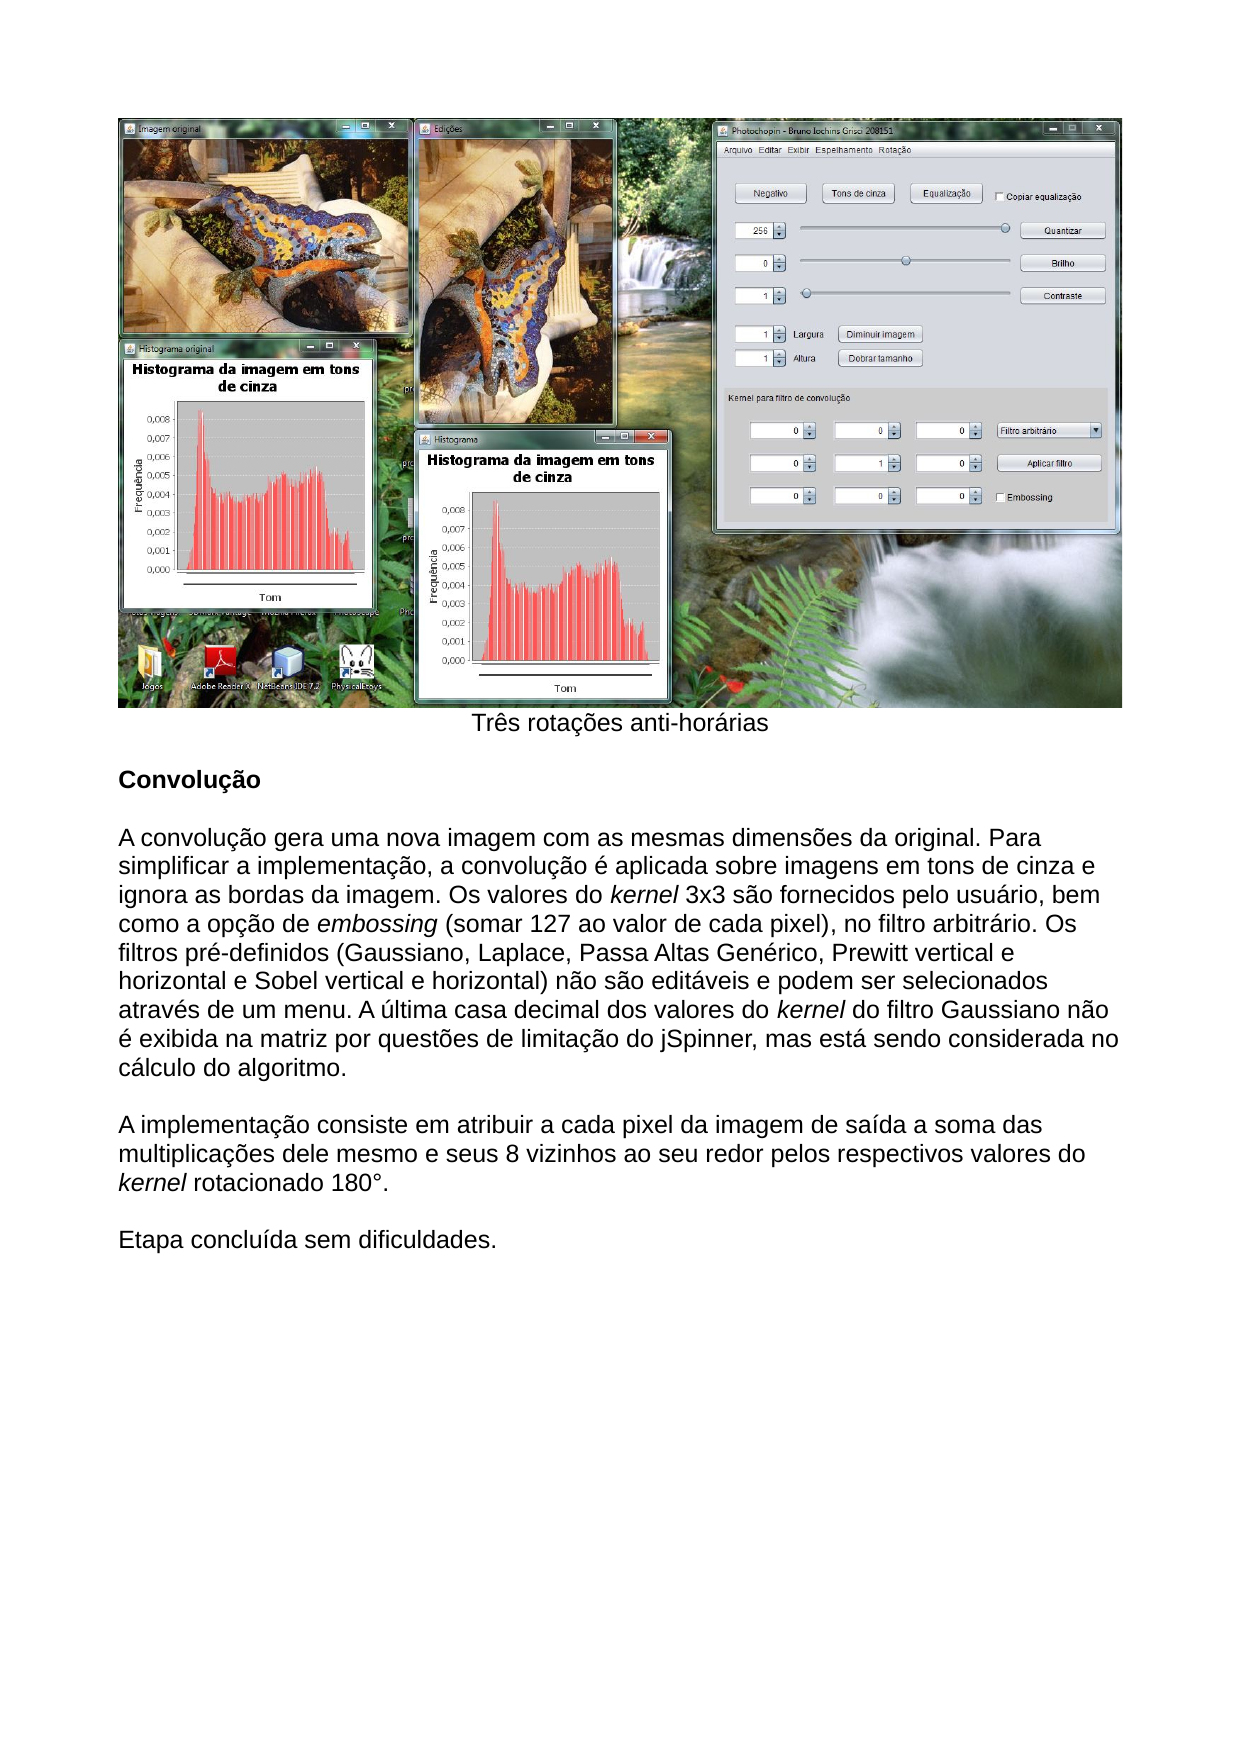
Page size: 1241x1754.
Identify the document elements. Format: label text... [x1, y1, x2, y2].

text A implementação consiste em atribuir a cada pixel da imagem de saída a soma das multiplicações dele mesmo e seus 8 vizinhos ao seu redor pelos respectivos valores do kernel rotacionado 180°. [118, 1110, 1122, 1196]
text Etapa concluída sem dificuldades. [118, 1225, 1122, 1254]
picture [118, 118, 1123, 708]
text Convolução [118, 765, 1122, 794]
text A convolução gera uma nova imagem com as mesmas dimensões da original. Para simplificar a implementação, a convolução é aplicada sobre imagens em tons de cinza e ignora as bordas da imagem. Os valores do kernel 3x3 são fornecidos pelo usuário, bem como a opção de embossing (somar 127 ao valor de cada pixel), no filtro arbitrário. Os filtros pré-definidos (Gaussiano, Laplace, Passa Altas Genérico, Prewitt vertical e horizontal e Sobel vertical e horizontal) não são editáveis e podem ser selecionados através de um menu. A última casa decimal dos valores do kernel do filtro Gaussiano não é exibida na matriz por questões de limitação do jSpinner, mas está sendo considerada no cálculo do algoritmo. [118, 823, 1122, 1081]
text Três rotações anti-horárias [118, 708, 1122, 736]
